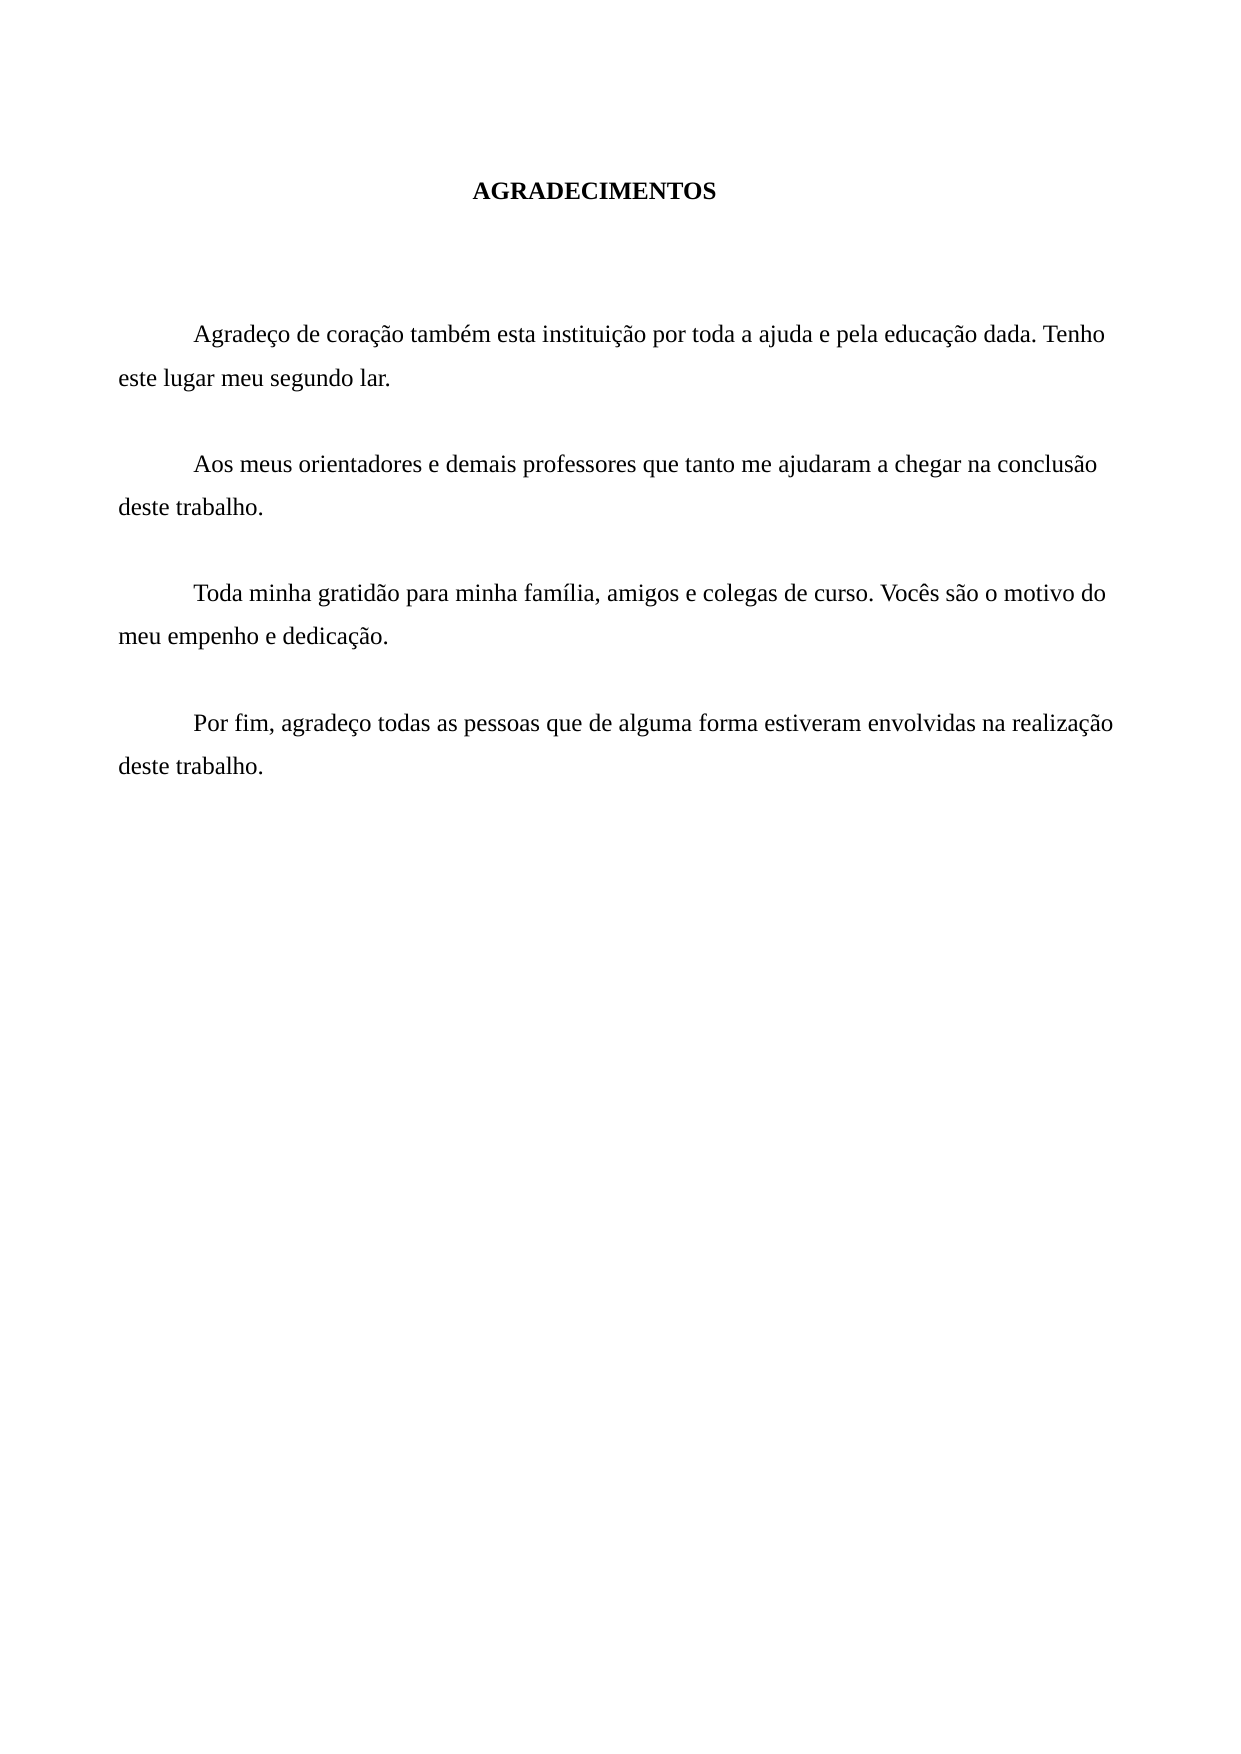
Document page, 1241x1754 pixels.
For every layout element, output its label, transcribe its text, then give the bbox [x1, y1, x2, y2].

text AGRADECIMENTOS [472, 176, 1122, 205]
text Agradeço de coração também esta instituição por toda a ajuda e pela educação dada. Tenho este lugar meu segundo lar. Aos meus orientadores e demais professores que tanto me ajudaram a chegar na conclusão deste trabalho. Toda minha gratidão para minha família, amigos e colegas de curso. Vocês são o motivo do meu empenho e dedicação. Por fim, agradeço todas as pessoas que de alguma forma estiveram envolvidas na realização deste trabalho. [118, 319, 1122, 779]
